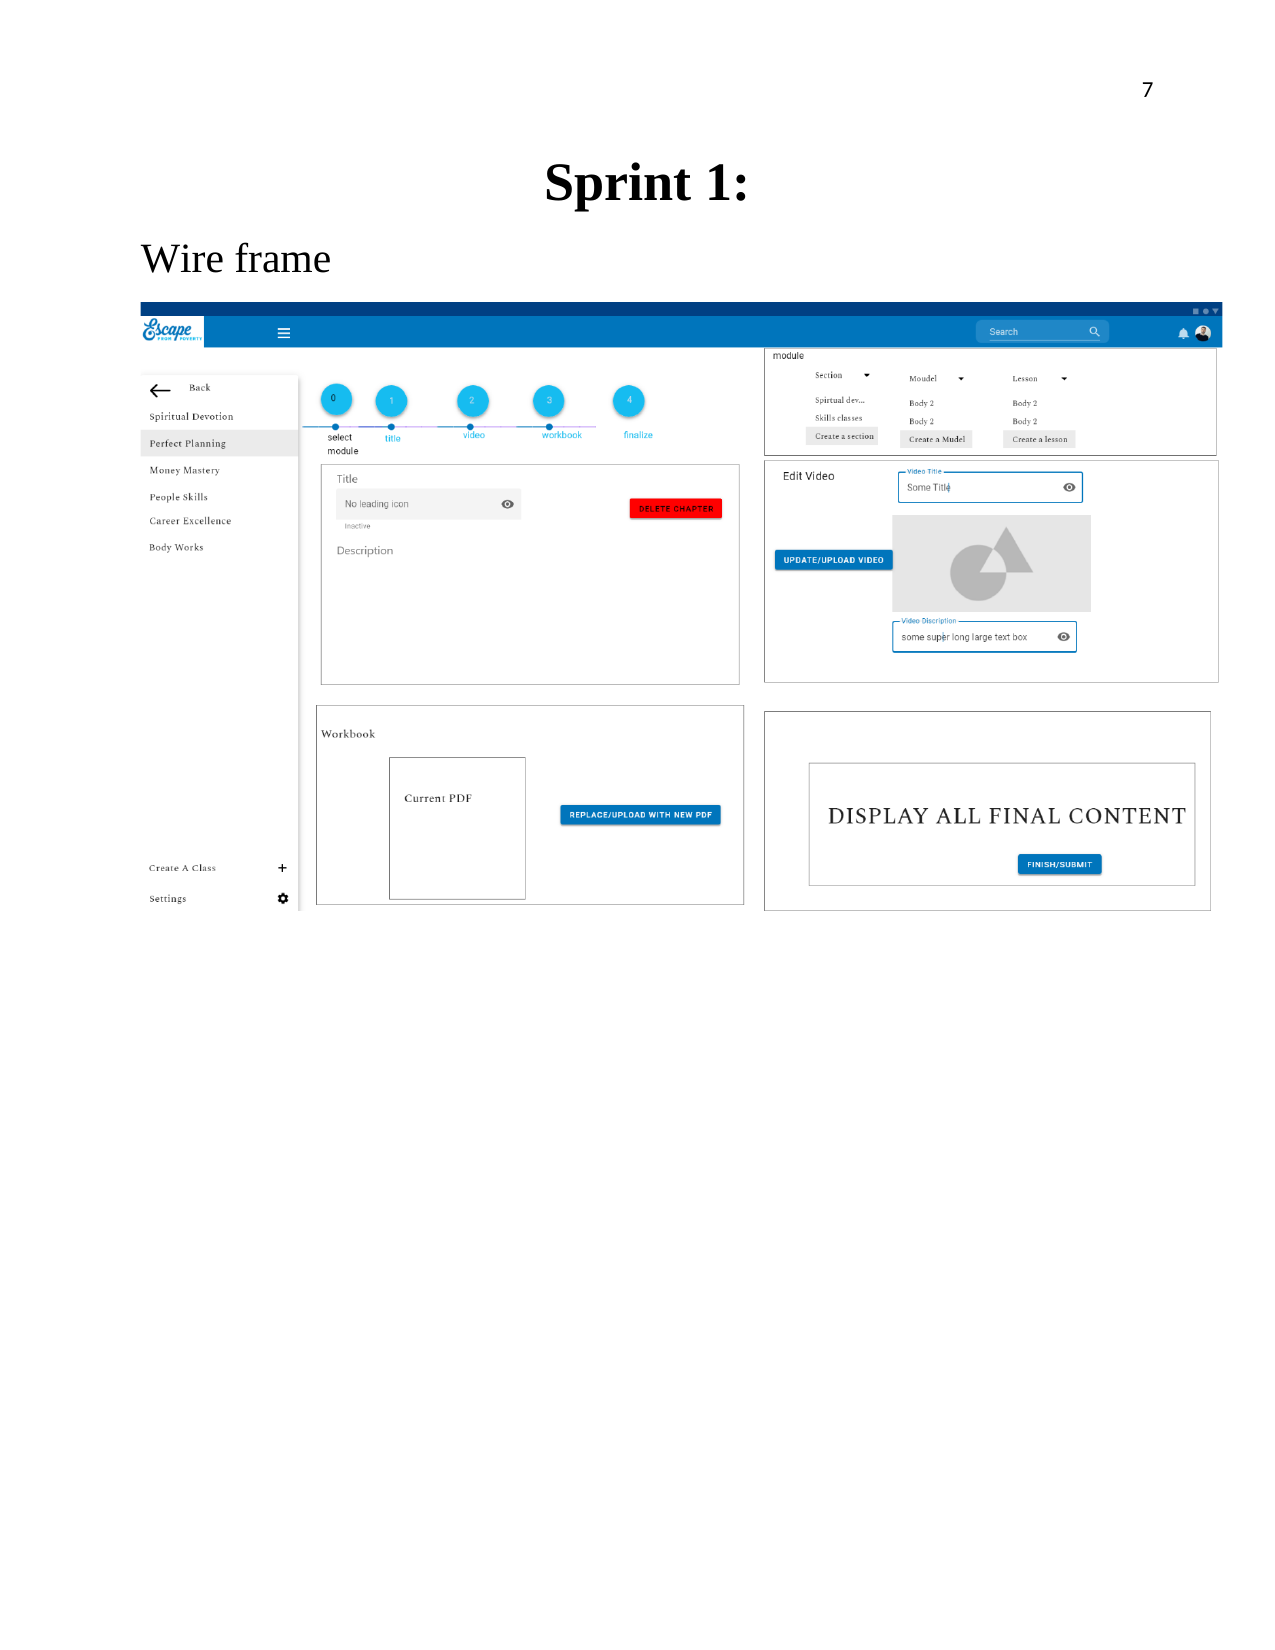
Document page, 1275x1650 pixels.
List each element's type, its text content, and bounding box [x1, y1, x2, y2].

picture [140, 302, 1223, 911]
text Sprint 1: [141, 150, 1153, 212]
text Wire frame [141, 234, 1153, 282]
